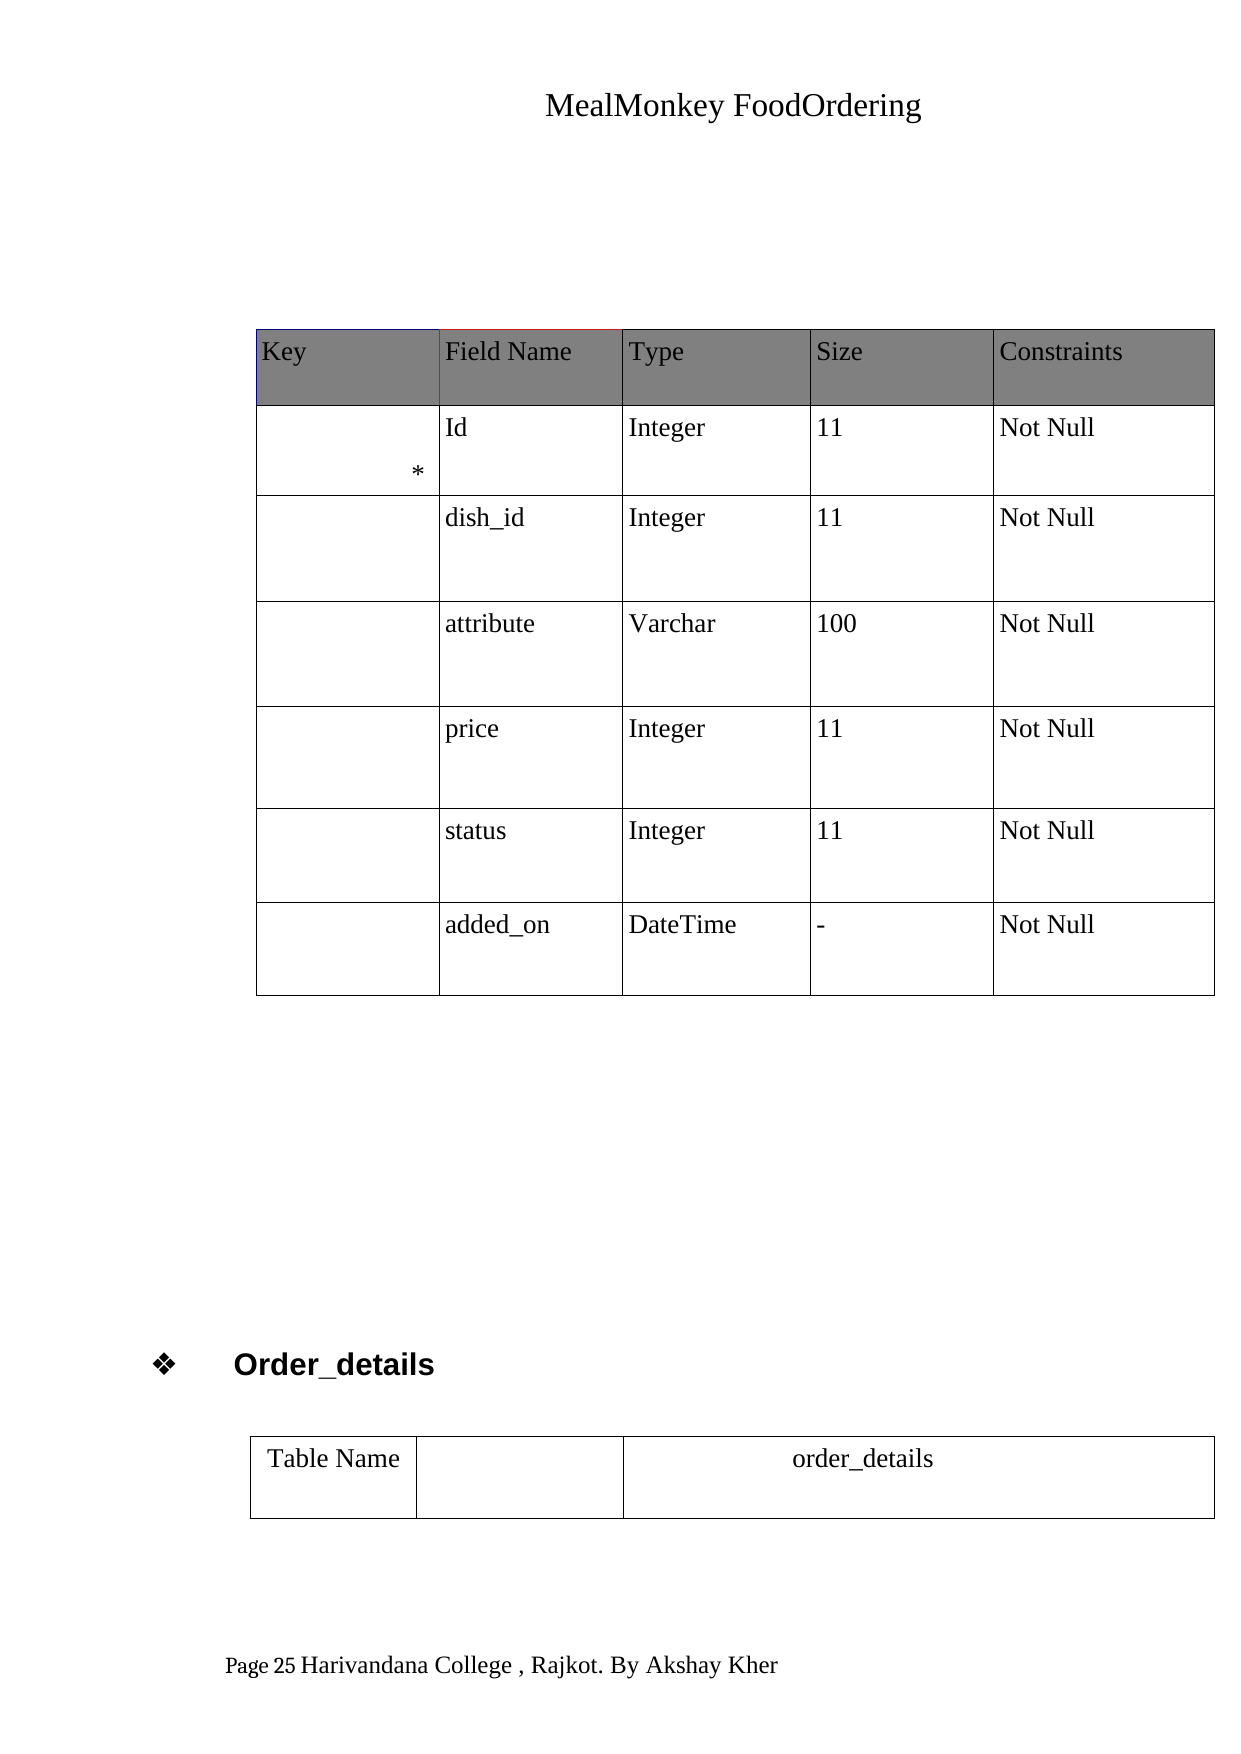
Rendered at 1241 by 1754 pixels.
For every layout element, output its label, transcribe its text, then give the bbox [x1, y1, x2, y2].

table_cell Not Null [994, 602, 1214, 706]
table_cell [257, 809, 439, 902]
table_header Constraints [994, 330, 1214, 405]
table_header Size [811, 330, 993, 405]
table_cell Not Null [994, 903, 1214, 995]
table_cell Not Null [994, 496, 1214, 601]
table_header [417, 1437, 623, 1518]
table_cell added_on [440, 903, 622, 995]
table_cell [257, 602, 439, 706]
table_cell Integer [623, 707, 810, 808]
table_header Field Name [440, 330, 622, 405]
table_cell Integer [623, 809, 810, 902]
table_cell DateTime [623, 903, 810, 995]
table_cell price [440, 707, 622, 808]
table_cell * [257, 406, 439, 495]
table_cell [257, 903, 439, 995]
table_cell 11 [811, 809, 993, 902]
table_header order_details [624, 1437, 1214, 1518]
table_header Table Name [251, 1437, 416, 1518]
table_cell - [811, 903, 993, 995]
table_cell Id [440, 406, 622, 495]
table_cell Varchar [623, 602, 810, 706]
table_cell [257, 496, 439, 601]
table_cell dish_id [440, 496, 622, 601]
table_cell 100 [811, 602, 993, 706]
table_header Type [623, 330, 810, 405]
table_cell [257, 707, 439, 808]
table_cell 11 [811, 496, 993, 601]
table_cell 11 [811, 406, 993, 495]
table_cell status [440, 809, 622, 902]
table_cell Integer [623, 496, 810, 601]
table_cell attribute [440, 602, 622, 706]
table_cell Not Null [994, 406, 1214, 495]
table_cell Not Null [994, 809, 1214, 902]
text ❖ Order_details [150, 1342, 1214, 1384]
table_header Key [257, 330, 439, 405]
table_cell Integer [623, 406, 810, 495]
table_cell 11 [811, 707, 993, 808]
table_cell Not Null [994, 707, 1214, 808]
